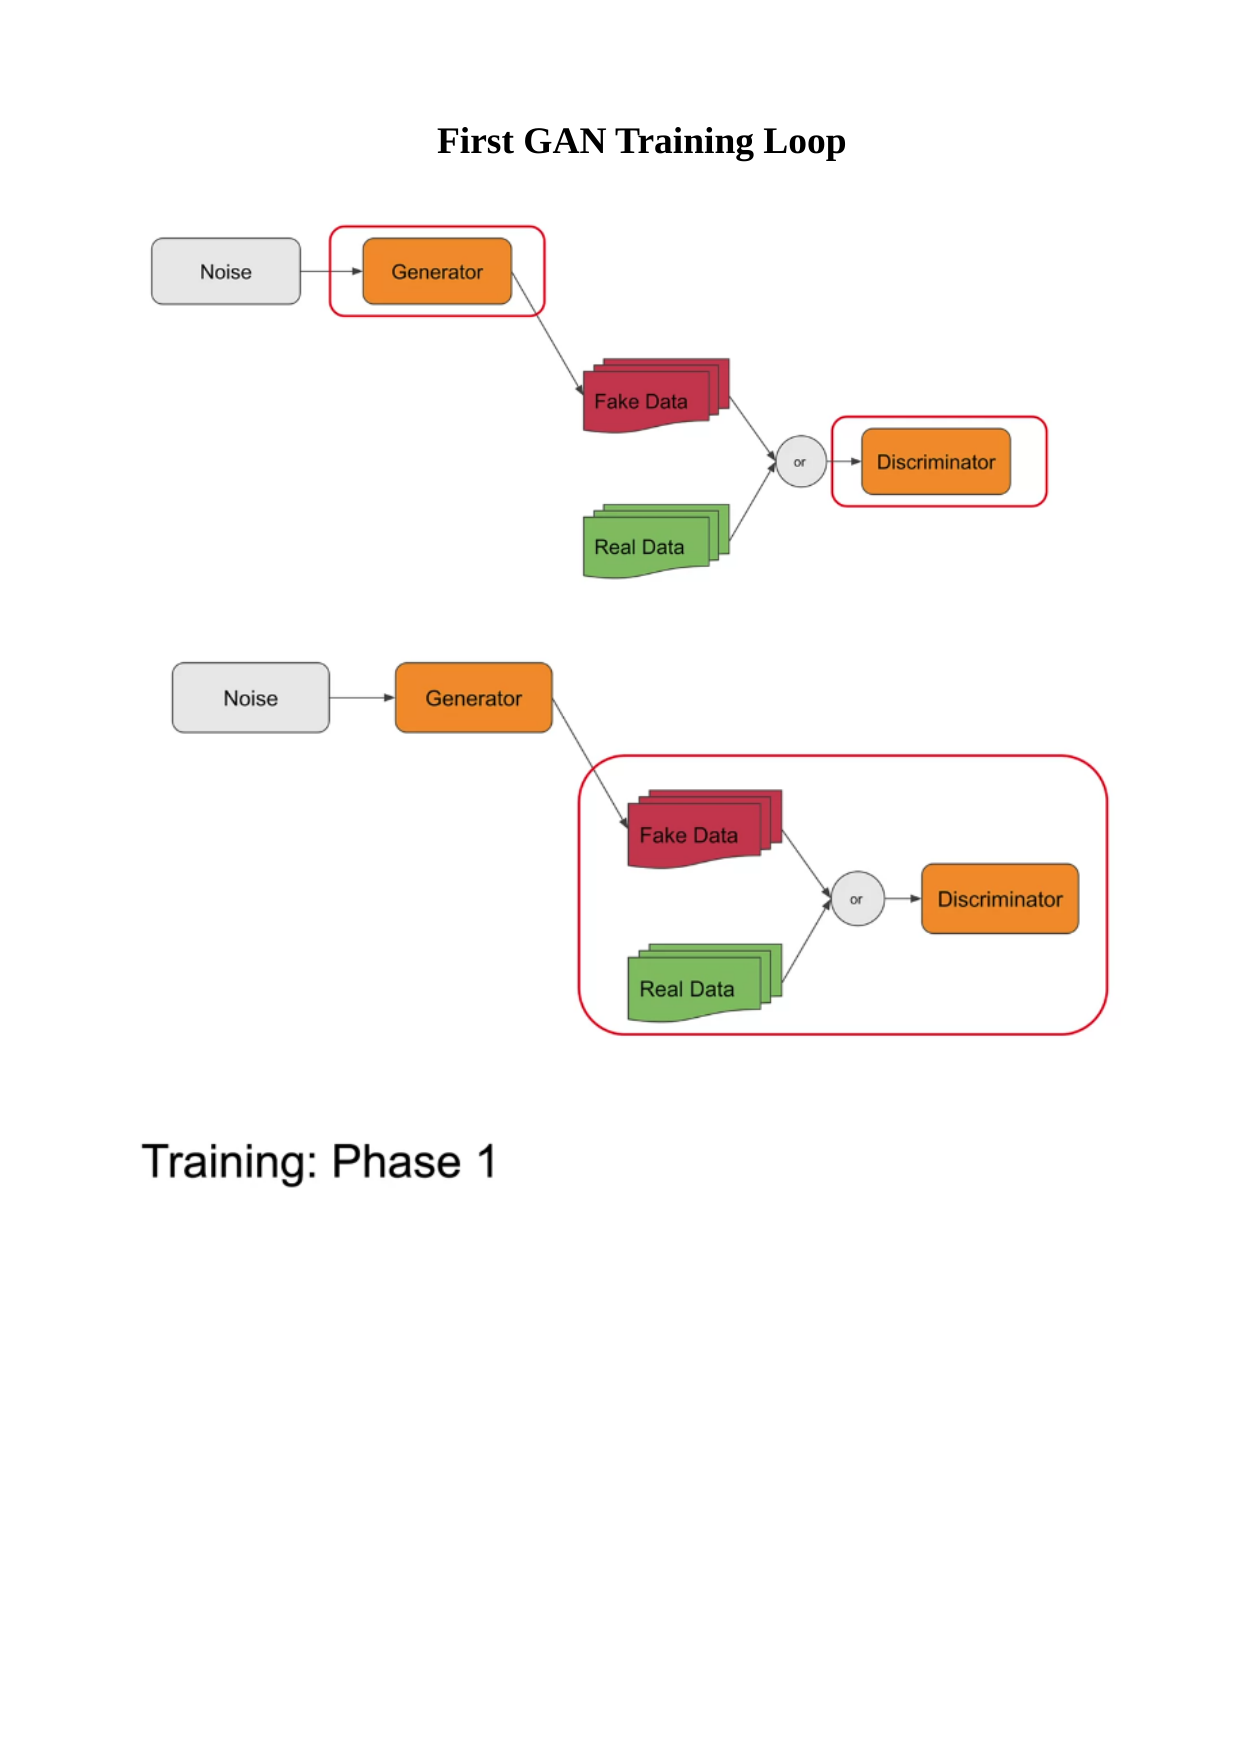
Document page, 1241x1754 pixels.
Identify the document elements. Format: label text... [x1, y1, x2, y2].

picture [118, 221, 1123, 599]
picture [118, 651, 1123, 1197]
subtitle First GAN Training Loop [118, 118, 1122, 161]
